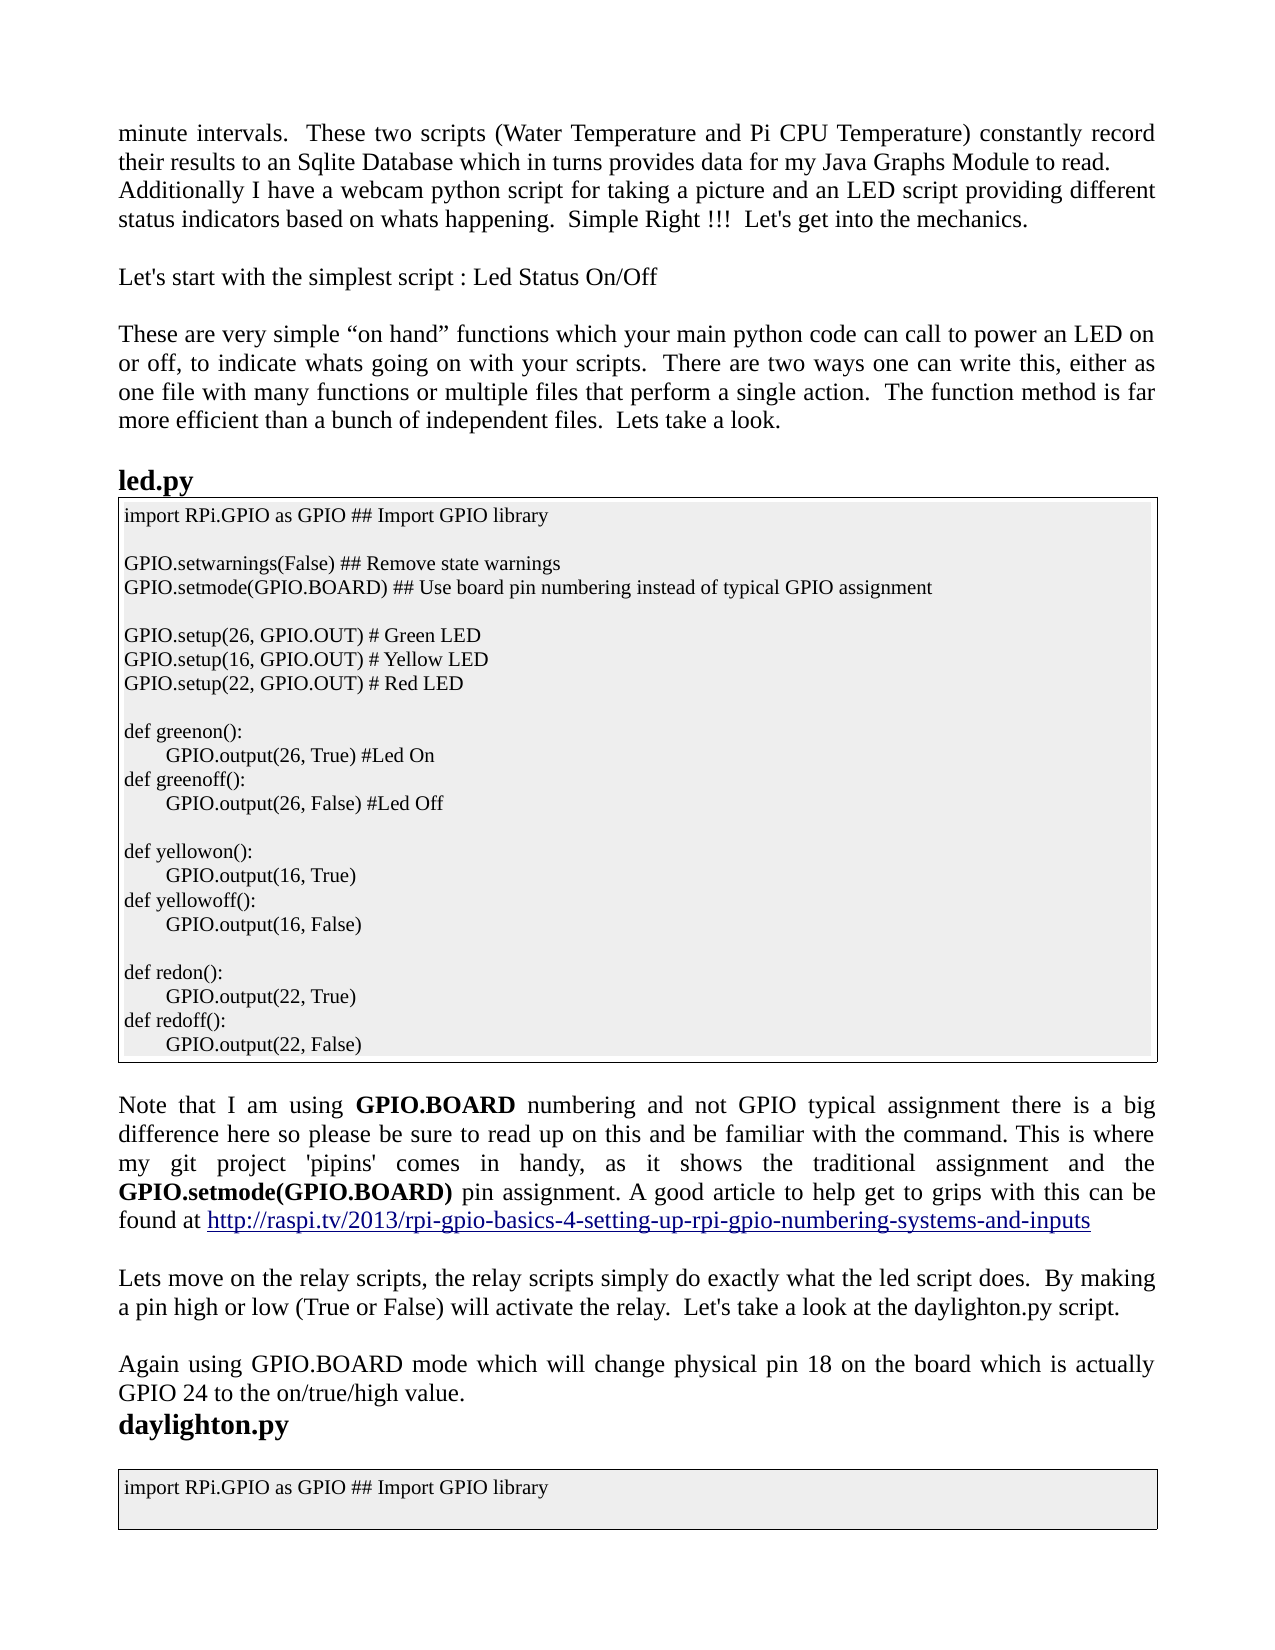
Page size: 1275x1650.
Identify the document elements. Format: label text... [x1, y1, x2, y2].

text Note that I am using GPIO.BOARD numbering and not GPIO typical assignment there is a big difference here so please be sure to read up on this and be familiar with the command. This is where my git project 'pipins' comes in handy, as it shows the traditional assignment and the GPIO.setmode(GPIO.BOARD) pin assignment. A good article to help get to grips with this can be found at http://raspi.tv/2013/rpi-gpio-basics-4-setting-up-rpi-gpio-numbering-systems-and-inputs [118, 1091, 1157, 1234]
table_header import RPi.GPIO as GPIO ## Import GPIO library [119, 1470, 1157, 1529]
table_header import RPi.GPIO as GPIO ## Import GPIO library GPIO.setwarnings(False) ## Remove state warnings GPIO.setmode(GPIO.BOARD) ## Use board pin numbering instead of typical GPIO assignment GPIO.setup(26, GPIO.OUT) # Green LED GPIO.setup(16, GPIO.OUT) # Yellow LED GPIO.setup(22, GPIO.OUT) # Red LED def greenon(): GPIO.output(26, True) #Led On def greenoff(): GPIO.output(26, False) #Led Off def yellowon(): GPIO.output(16, True) def yellowoff(): GPIO.output(16, False) def redon(): GPIO.output(22, True) def redoff(): GPIO.output(22, False) [119, 498, 1157, 1062]
text Let's start with the simplest script : Led Status On/Off [118, 262, 1157, 291]
text Additionally I have a webcam python script for taking a picture and an LED script providing different status indicators based on whats happening. Simple Right !!! Let's get into the mechanics. [118, 176, 1157, 233]
text led.py [118, 463, 1157, 497]
text Lets move on the relay scripts, the relay scripts simply do exactly what the led script does. By making a pin high or low (True or False) will activate the relay. Let's take a look at the daylighton.py script. [118, 1263, 1157, 1321]
text minute intervals. These two scripts (Water Temperature and Pi CPU Temperature) constantly record their results to an Sqlite Database which in turns provides data for my Java Graphs Module to read. [118, 118, 1157, 176]
text Again using GPIO.BOARD mode which will change physical pin 18 on the board which is actually GPIO 24 to the on/true/high value. [118, 1349, 1157, 1407]
text These are very simple “on hand” functions which your main python code can call to power an LED on or off, to indicate whats going on with your scripts. There are two ways one can write this, either as one file with many functions or multiple files that perform a single action. The function method is far more efficient than a bunch of independent files. Lets take a look. [118, 319, 1157, 434]
text daylighton.py [118, 1407, 1157, 1440]
